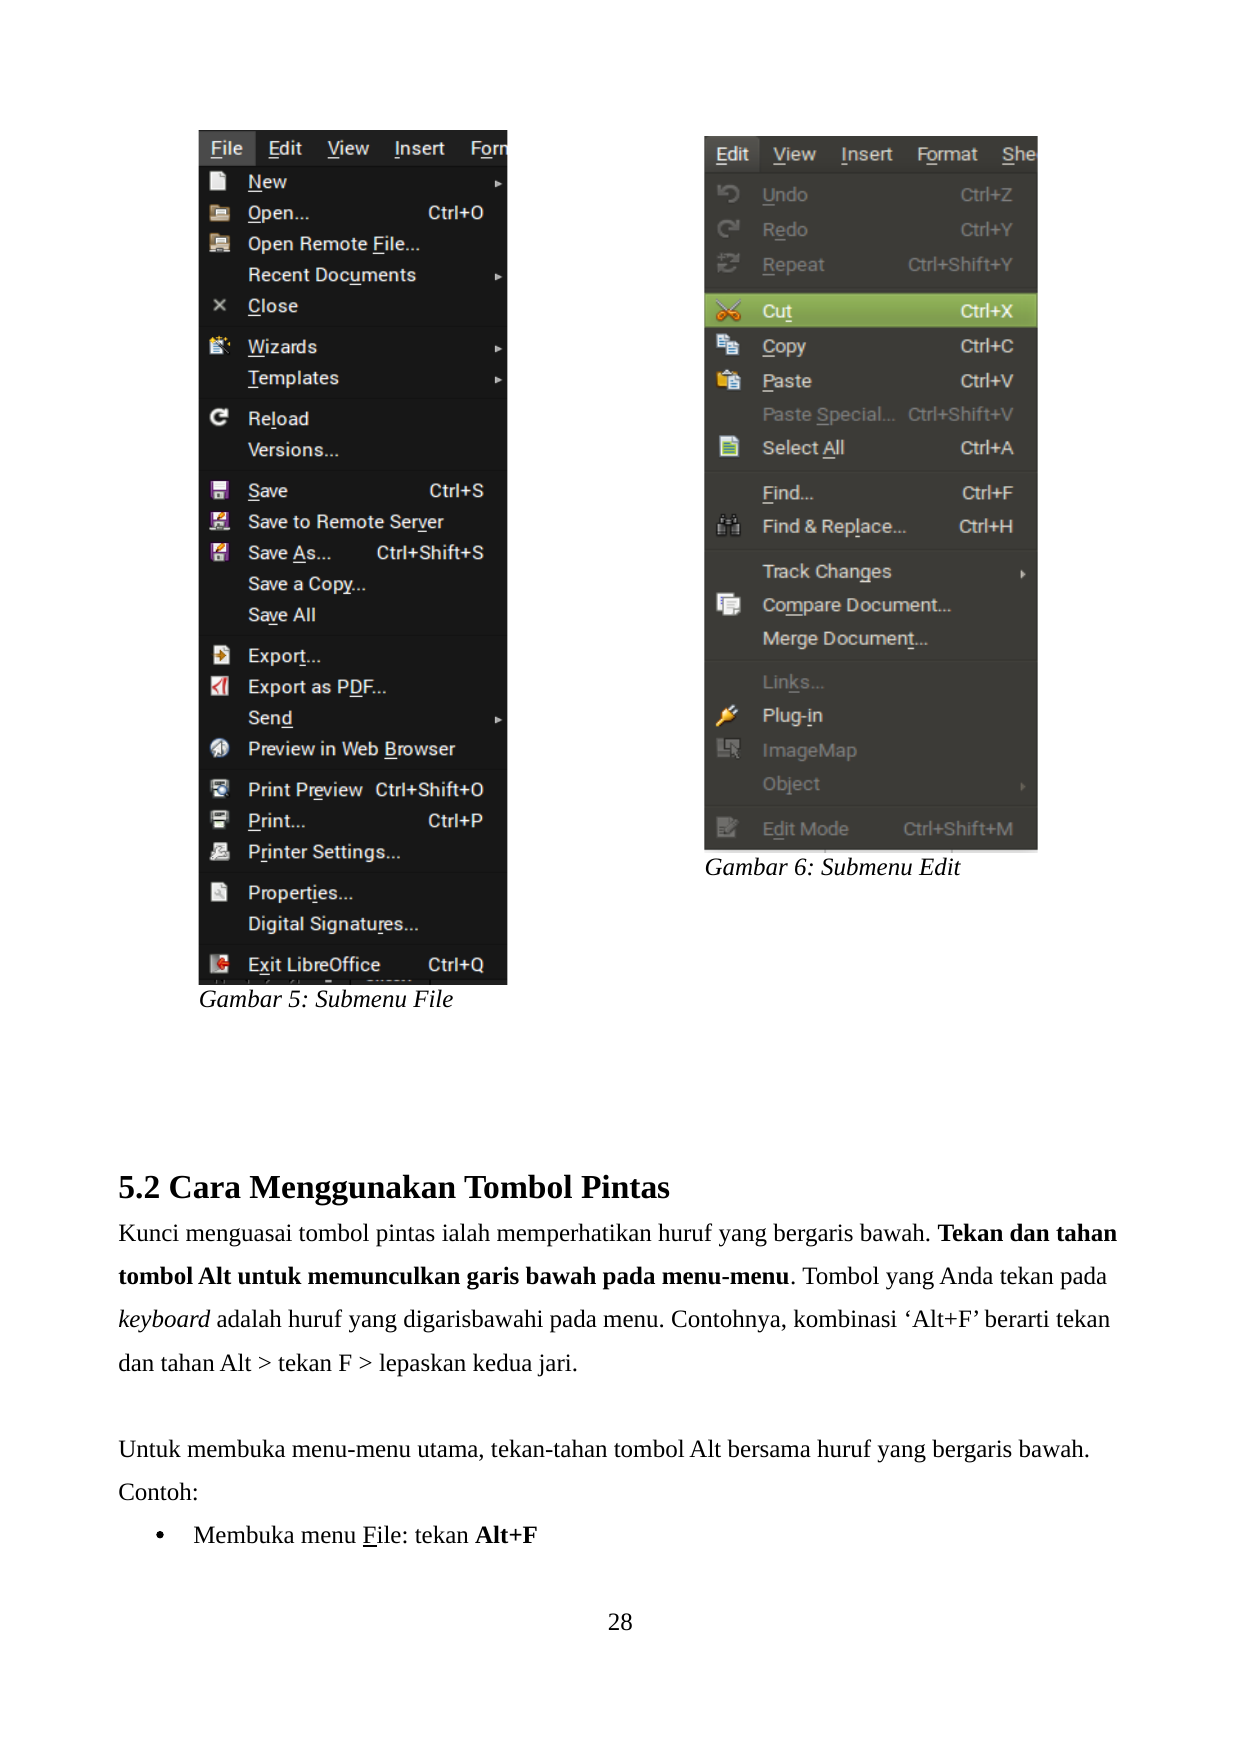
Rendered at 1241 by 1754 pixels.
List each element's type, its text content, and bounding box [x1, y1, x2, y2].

picture [704, 136, 1038, 853]
table_header [118, 118, 620, 1103]
list Membuka menu File: tekan Alt+F [156, 1520, 1122, 1549]
subtitle 5.2 Cara Menggunakan Tombol Pintas [118, 1167, 1122, 1206]
picture [198, 130, 508, 985]
text Untuk membuka menu-menu utama, tekan-tahan tombol Alt bersama huruf yang bergaris bawah. Contoh: [118, 1434, 1122, 1506]
table_header [620, 118, 1122, 1103]
text Kunci menguasai tombol pintas ialah memperhatikan huruf yang bergaris bawah. Tekan dan tahan tombol Alt untuk memunculkan garis bawah pada menu-menu. Tombol yang Anda tekan pada keyboard adalah huruf yang digarisbawahi pada menu. Contohnya, kombinasi ‘Alt+F’ berarti tekan dan tahan Alt > tekan F > lepaskan kedua jari. [118, 1218, 1122, 1376]
